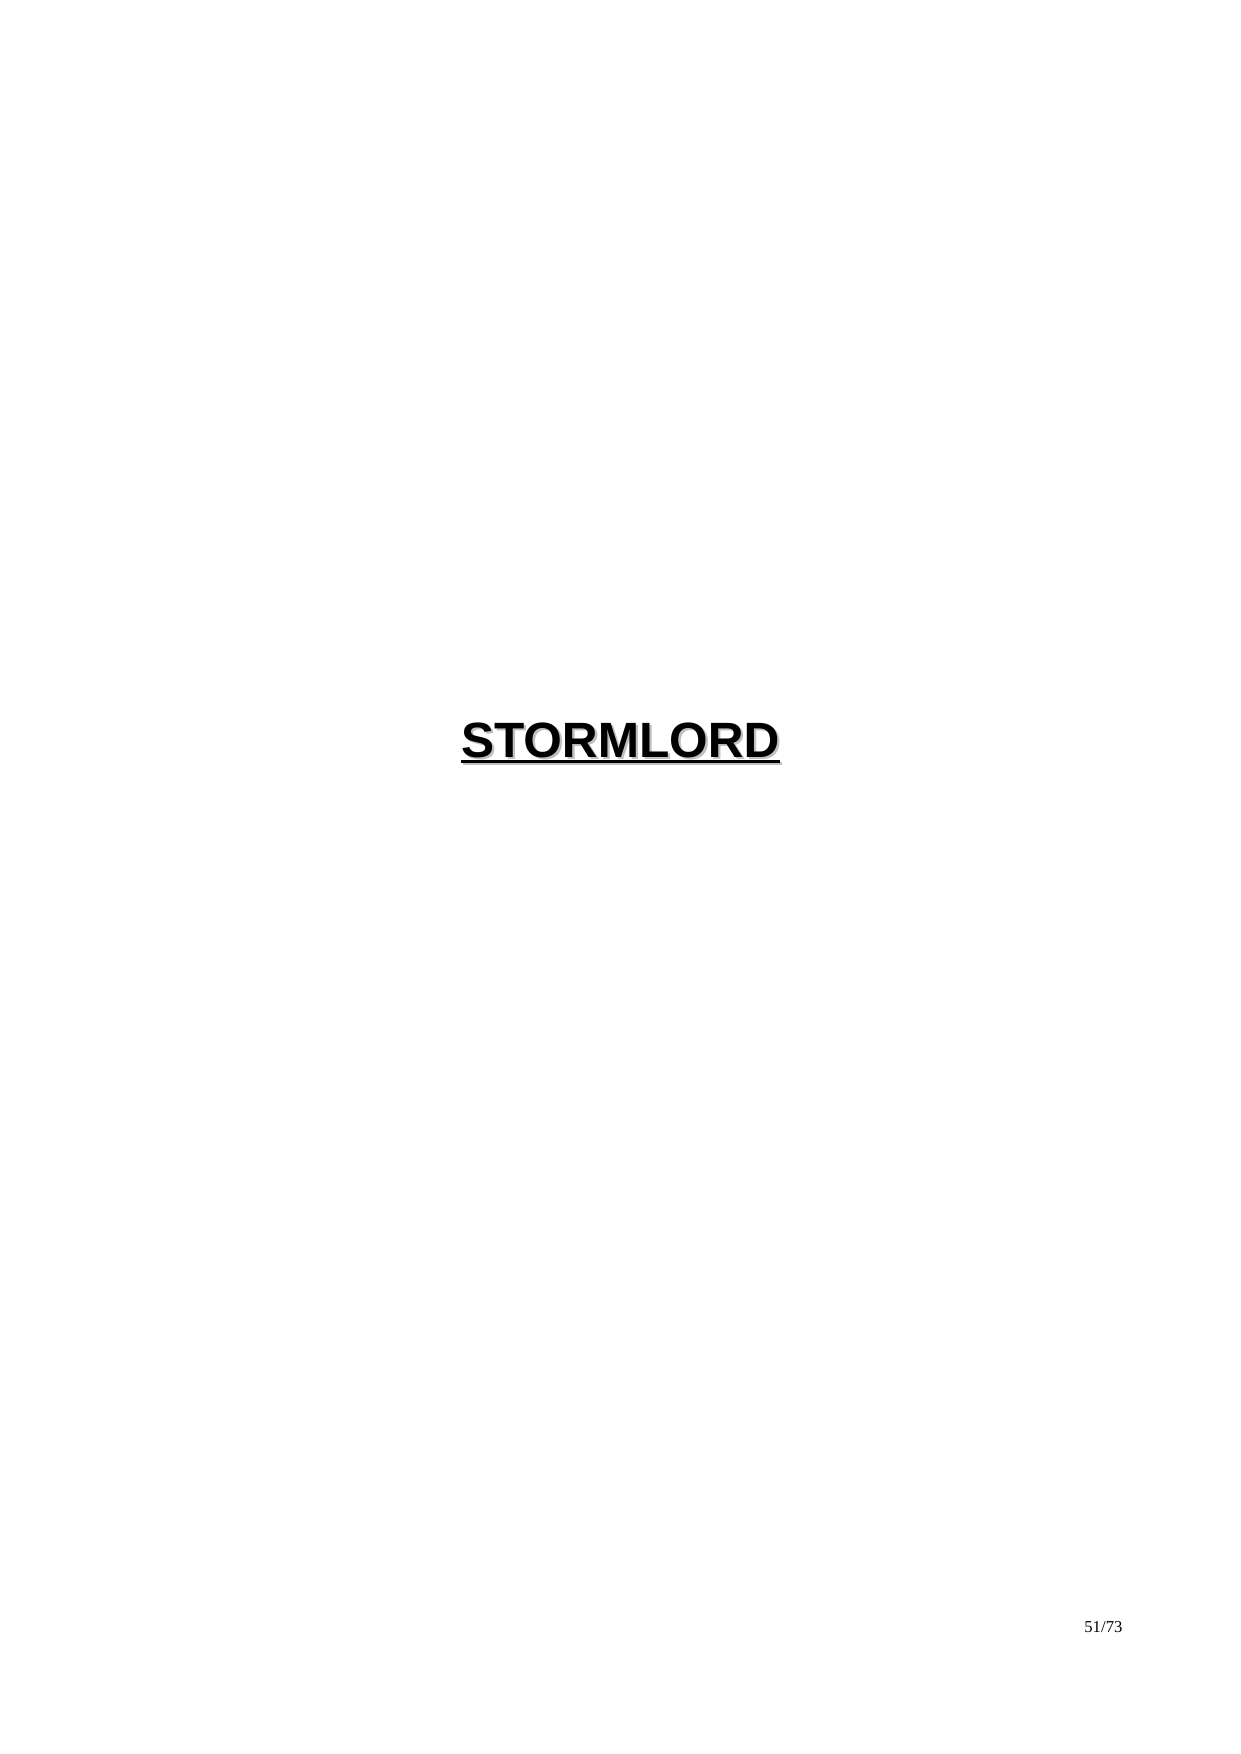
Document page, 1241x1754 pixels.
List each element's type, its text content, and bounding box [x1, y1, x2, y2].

subtitle STORMLORD [118, 711, 1122, 768]
